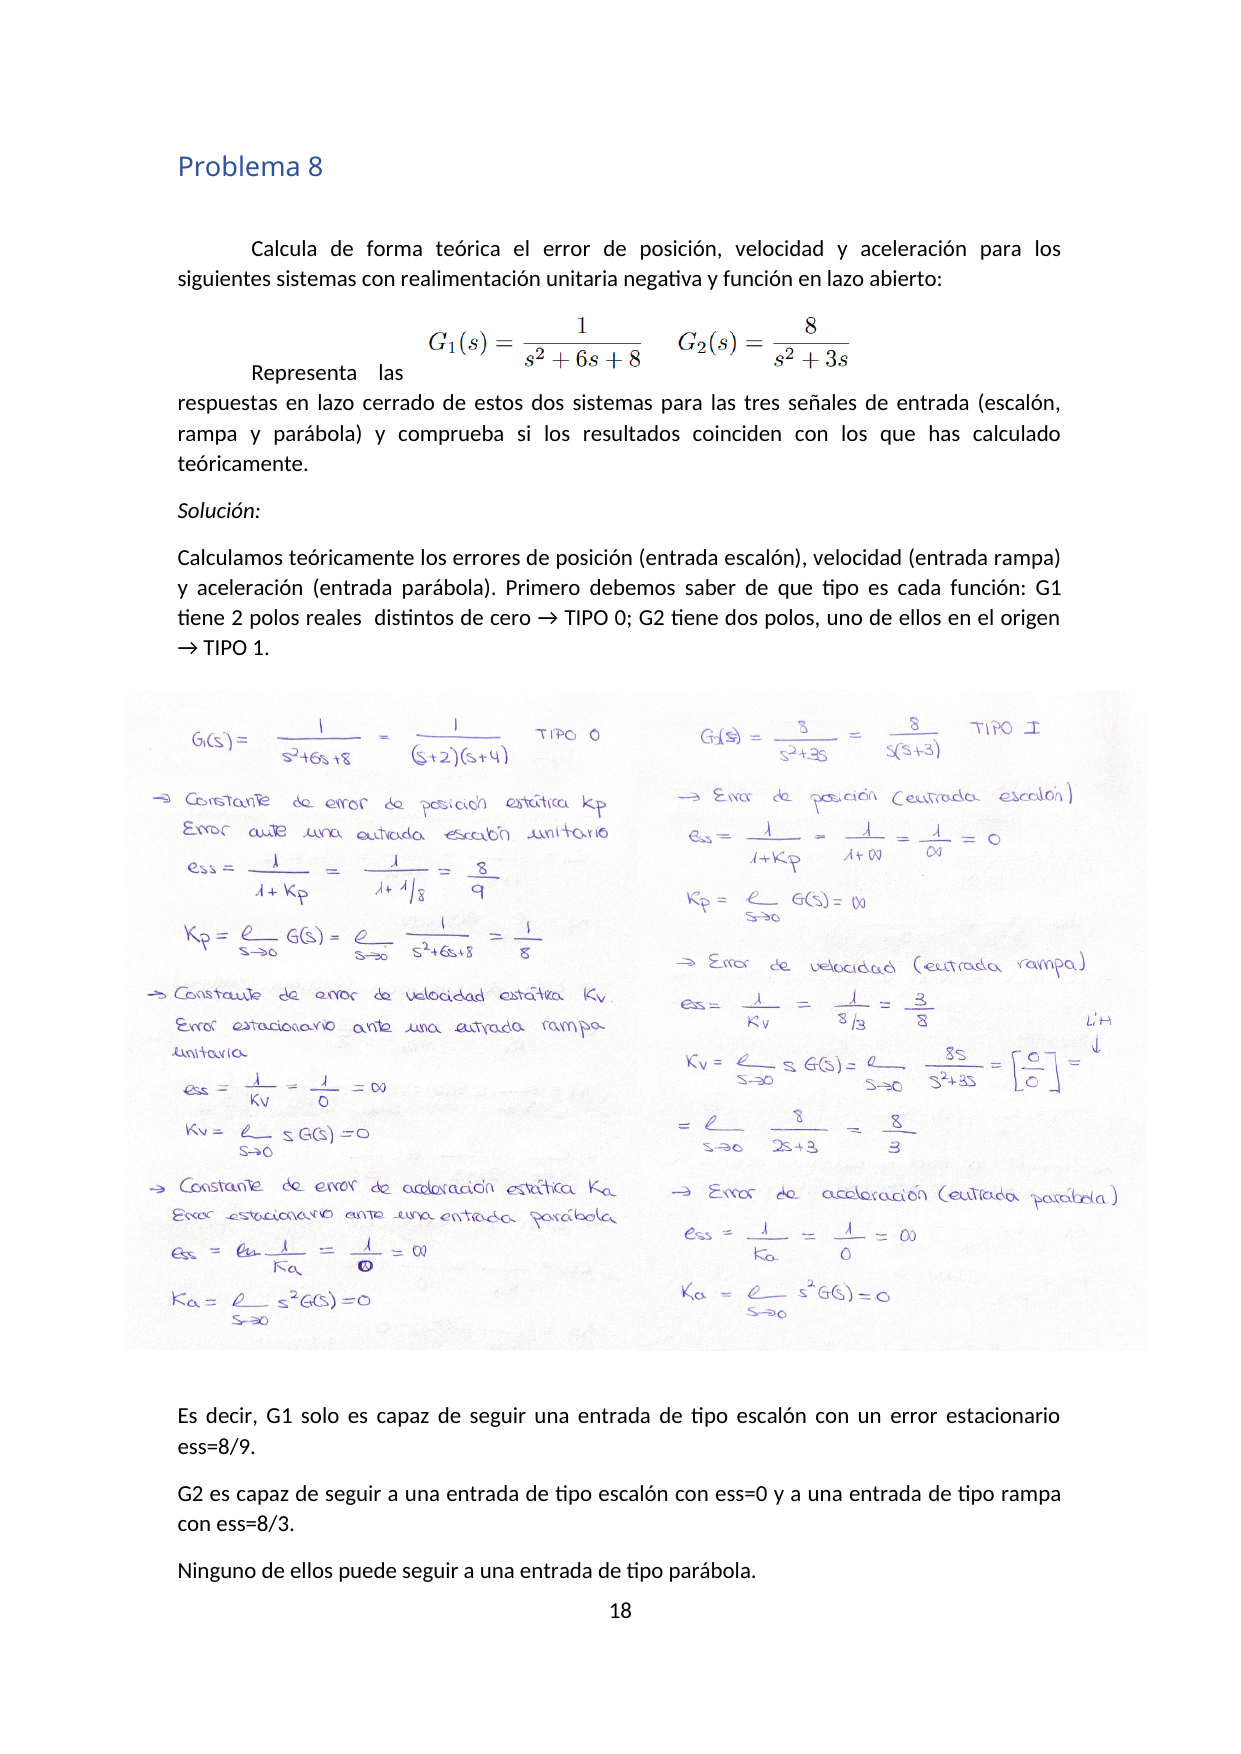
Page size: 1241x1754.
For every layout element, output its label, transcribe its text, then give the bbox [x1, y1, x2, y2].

text G2 es capaz de seguir a una entrada de tipo escalón con ess=0 y a una entrada de tipo rampa con ess=8/3. [177, 1479, 1063, 1537]
text Ninguno de ellos puede seguir a una entrada de tipo parábola. [177, 1556, 1063, 1584]
picture [403, 294, 874, 388]
text Calcula de forma teórica el error de posición, velocidad y aceleración para los siguientes sistemas con realimentación unitaria negativa y función en lazo abierto: [177, 234, 1063, 292]
text Solución: [177, 496, 1063, 524]
text Representa las respuestas en lazo cerrado de estos dos sistemas para las tres señales de entrada (escalón, rampa y parábola) y comprueba si los resultados coinciden con los que has calculado teóricamente. [177, 358, 1063, 477]
text Calculamos teóricamente los errores de posición (entrada escalón), velocidad (entrada rampa) y aceleración (entrada parábola). Primero debemos saber de que tipo es cada función: G1 tiene 2 polos reales distintos de cero → TIPO 0; G2 tiene dos polos, uno de ellos en el origen → TIPO 1. [177, 543, 1063, 661]
picture [126, 690, 1147, 1351]
text Es decir, G1 solo es capaz de seguir una entrada de tipo escalón con un error estacionario ess=8/9. [177, 1402, 1063, 1460]
subtitle Problema 8 [177, 148, 1063, 184]
